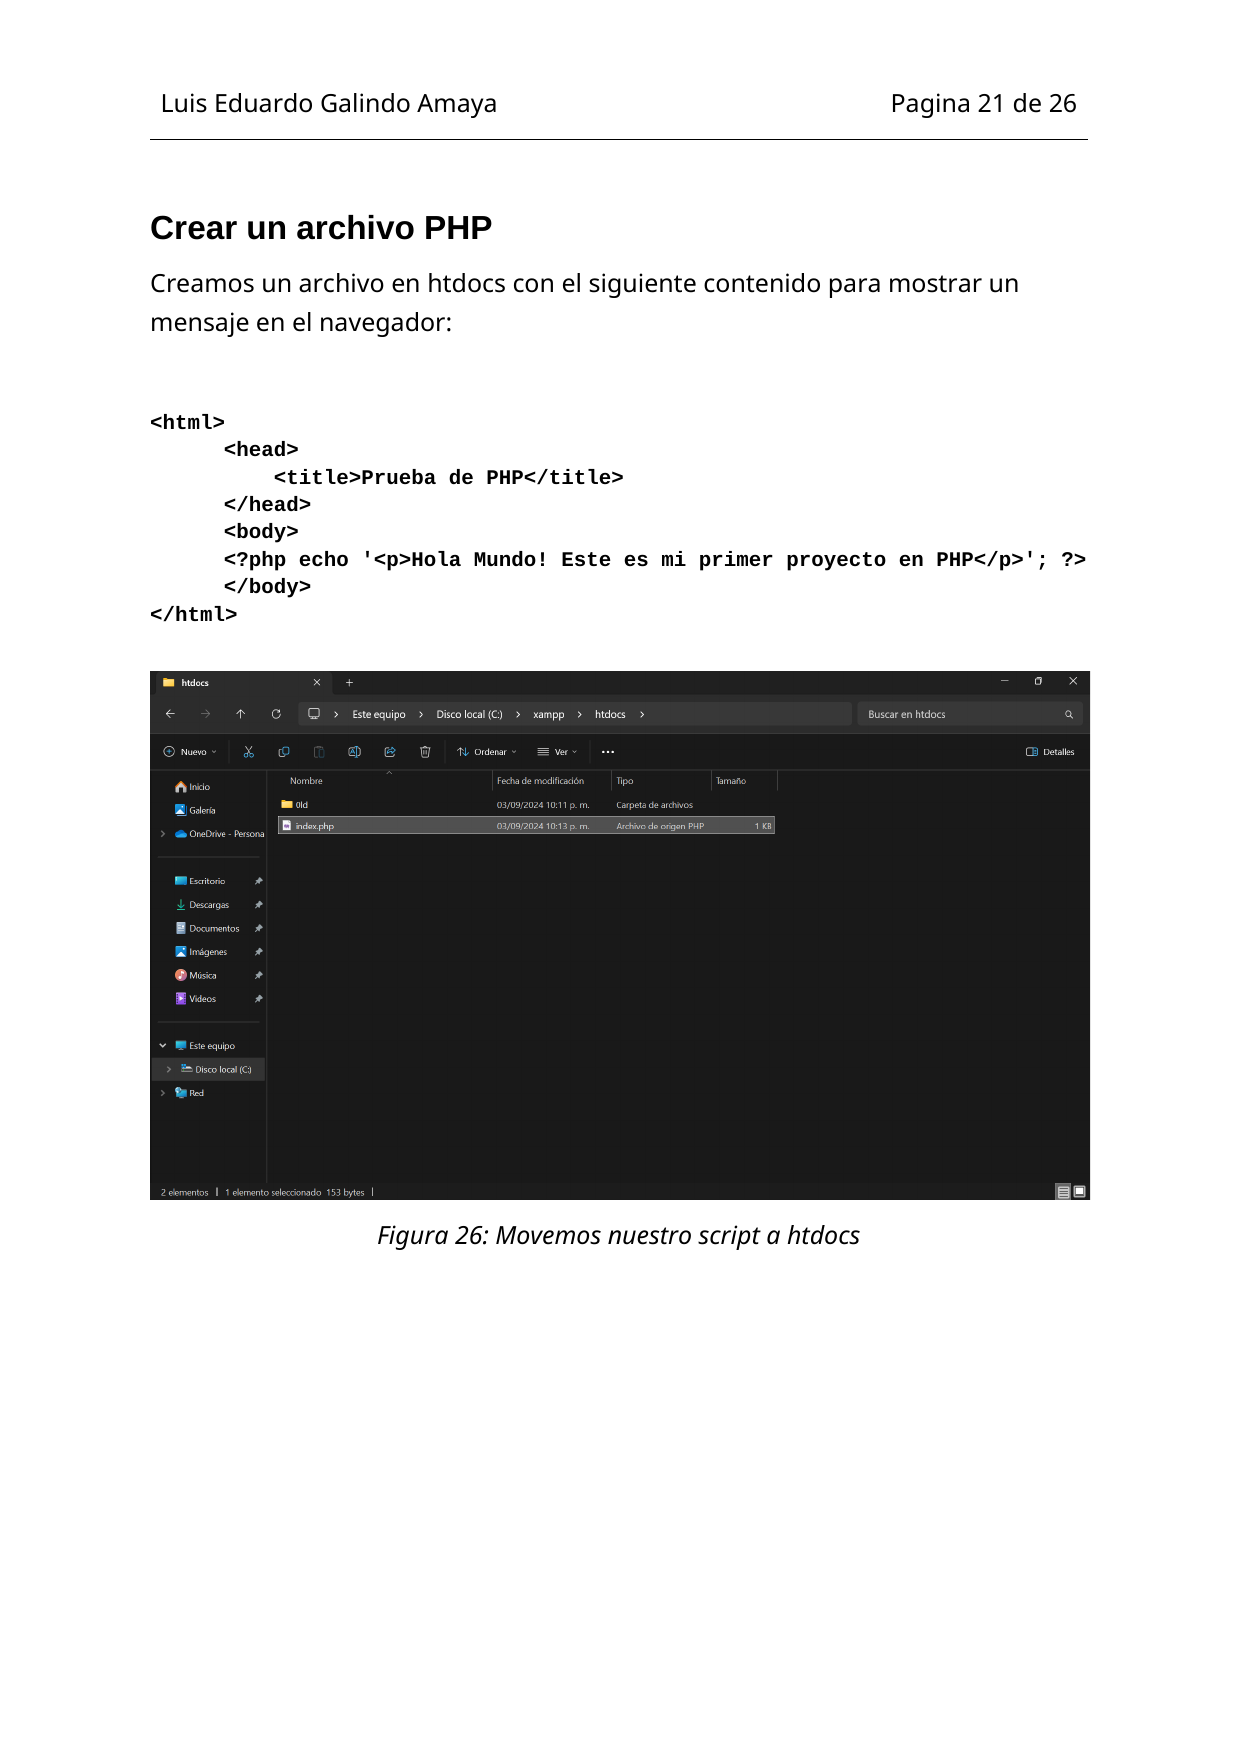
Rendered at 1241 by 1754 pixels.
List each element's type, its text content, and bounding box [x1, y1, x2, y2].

text <head> [150, 439, 1090, 463]
text </html> [150, 604, 1090, 627]
text </head> [150, 494, 1090, 518]
text Figura 26: Movemos nuestro script a htdocs [150, 1200, 1090, 1252]
text Creamos un archivo en htdocs con el siguiente contenido para mostrar un mensaje en el navegador: [150, 265, 1090, 338]
text <?php echo '<p>Hola Mundo! Este es mi primer proyecto en PHP</p>'; ?> [150, 549, 1090, 573]
picture [150, 671, 1091, 1200]
text <title>Prueba de PHP</title> [150, 467, 1090, 490]
subtitle Crear un archivo PHP [150, 208, 1090, 247]
text <body> [150, 522, 1090, 545]
text <html> [150, 412, 1090, 436]
text </body> [150, 576, 1090, 600]
